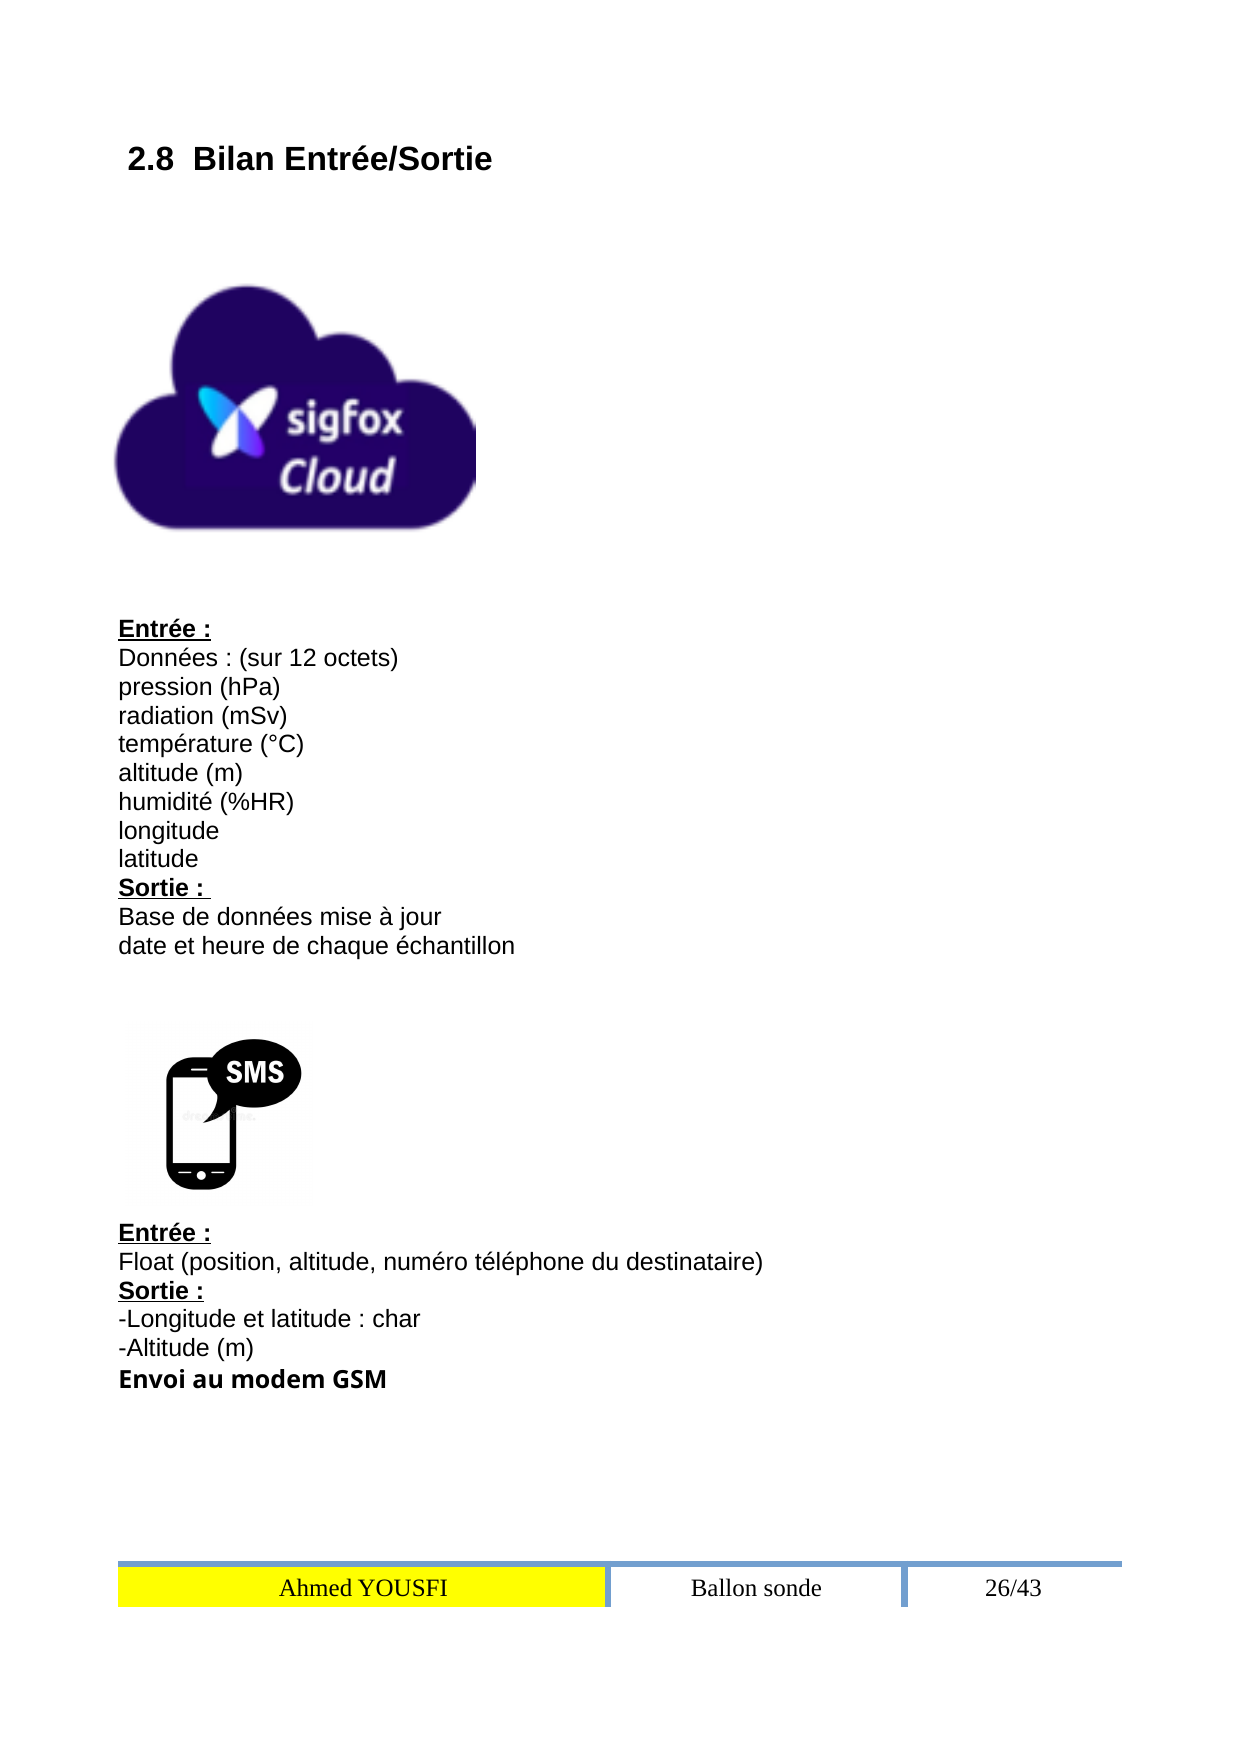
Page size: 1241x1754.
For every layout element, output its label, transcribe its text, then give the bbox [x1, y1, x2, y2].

picture [125, 1021, 313, 1206]
text date et heure de chaque échantillon [118, 931, 1122, 959]
text humidité (%HR) [118, 787, 1122, 816]
text latitude [118, 844, 1122, 873]
subtitle Bilan Entrée/Sortie [118, 139, 1122, 178]
text -Longitude et latitude : char [118, 1304, 1122, 1333]
picture [110, 268, 476, 538]
text pression (hPa) [118, 672, 1122, 701]
text radiation (mSv) [118, 701, 1122, 729]
text Base de données mise à jour [118, 902, 1122, 931]
text longitude [118, 816, 1122, 844]
text Sortie : [118, 1276, 1122, 1304]
text Entrée : [118, 614, 1122, 643]
text Données : (sur 12 octets) [118, 643, 1122, 672]
text altitude (m) [118, 758, 1122, 787]
text Entrée : [118, 1218, 1122, 1247]
text Sortie : [118, 873, 1122, 902]
text température (°C) [118, 729, 1122, 758]
text Float (position, altitude, numéro téléphone du destinataire) [118, 1247, 1122, 1276]
text Envoi au modem GSM [118, 1362, 1122, 1396]
text -Altitude (m) [118, 1333, 1122, 1362]
